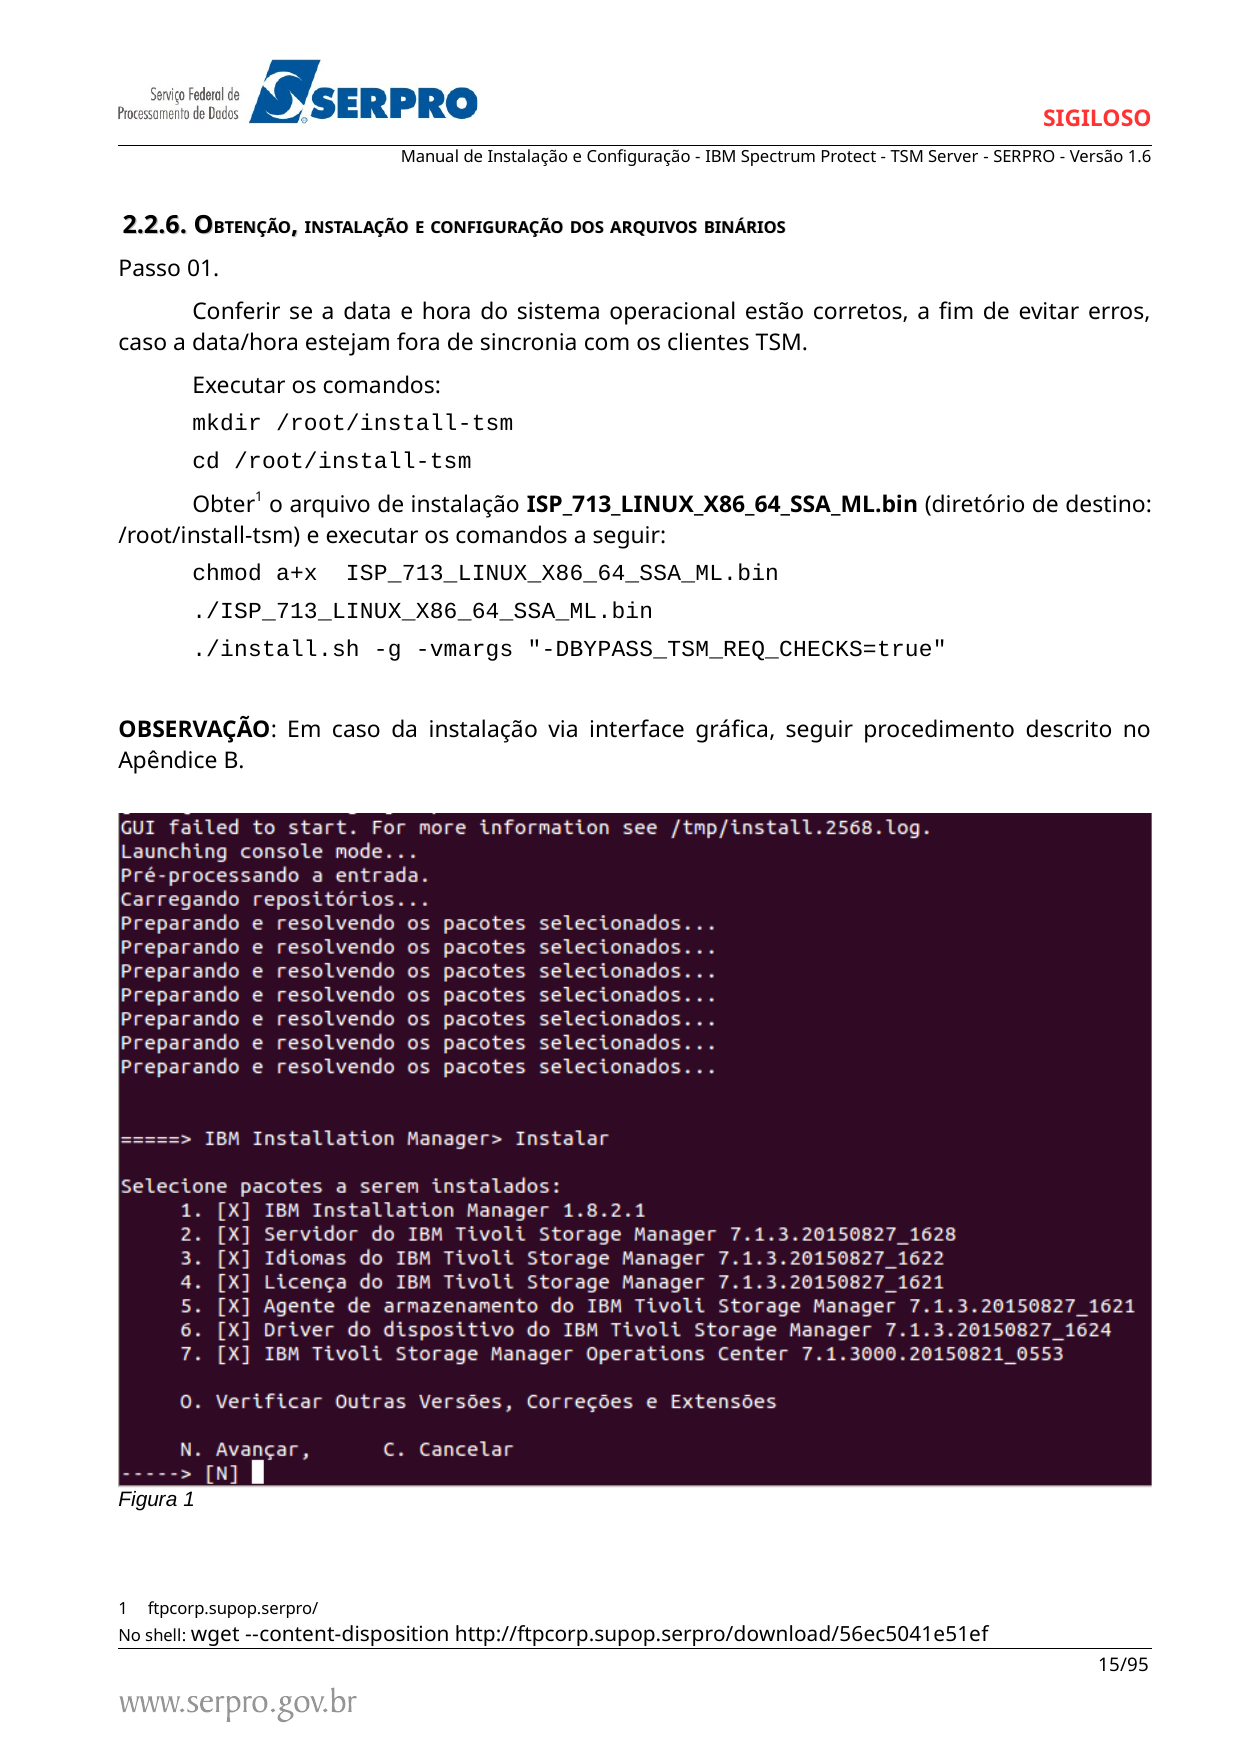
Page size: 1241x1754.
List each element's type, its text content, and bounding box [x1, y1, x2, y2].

text ftpcorp.supop.serpro/ [118, 1597, 1152, 1619]
text No shell: wget --content-disposition http://ftpcorp.supop.serpro/download/56ec5041e51ef [118, 1619, 1152, 1648]
text ./install.sh -g -vmargs "-DBYPASS_TSM_REQ_CHECKS=true" [192, 637, 1152, 663]
text ./ISP_713_LINUX_X86_64_SSA_ML.bin [192, 600, 1152, 626]
text chmod a+x ISP_713_LINUX_X86_64_SSA_ML.bin [192, 562, 1152, 588]
text cd /root/install-tsm [192, 450, 1152, 476]
text mkdir /root/install-tsm [192, 412, 1152, 438]
subtitle Obtenção, instalação e configuração dos arquivos binários [118, 207, 1152, 241]
text OBSERVAÇÃO: Em caso da instalação via interface gráfica, seguir procedimento descrito no Apêndice B. [118, 713, 1152, 775]
picture [118, 813, 1152, 1488]
text Obter o arquivo de instalação ISP_713_LINUX_X86_64_SSA_ML.bin (diretório de destino: /root/install-tsm) e executar os comandos a seguir: [118, 487, 1152, 550]
text Figura 1 [118, 1488, 1152, 1511]
text Conferir se a data e hora do sistema operacional estão corretos, a fim de evitar erros, caso a data/hora estejam fora de sincronia com os clientes TSM. [118, 295, 1152, 357]
text Passo 01. [118, 252, 1152, 283]
text Executar os comandos: [118, 369, 1152, 400]
picture [118, 59, 478, 124]
